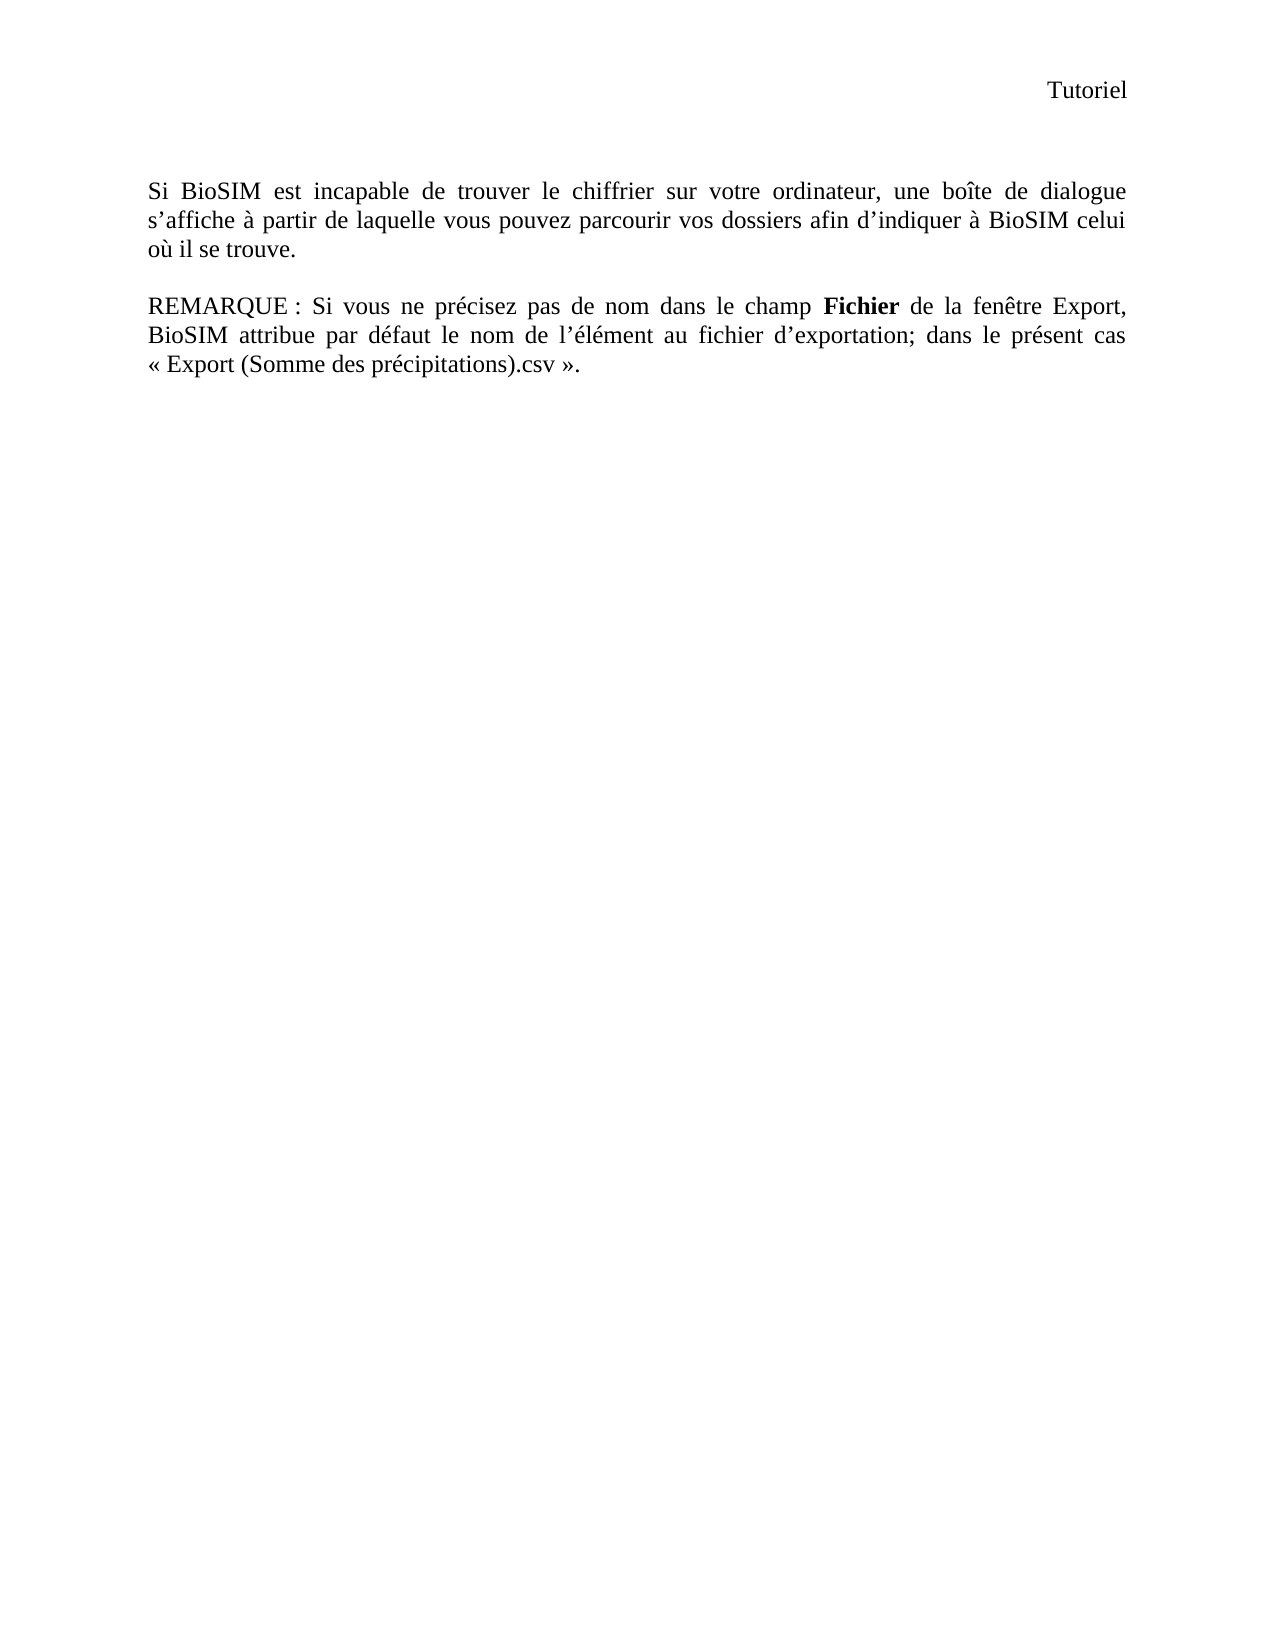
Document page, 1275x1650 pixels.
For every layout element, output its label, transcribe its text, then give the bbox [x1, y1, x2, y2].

text Si BioSIM est incapable de trouver le chiffrier sur votre ordinateur, une boîte de dialogue s’affiche à partir de laquelle vous pouvez parcourir vos dossiers afin d’indiquer à BioSIM celui où il se trouve. [148, 176, 1127, 263]
text REMARQUE : Si vous ne précisez pas de nom dans le champ Fichier de la fenêtre Export, BioSIM attribue par défaut le nom de l’élément au fichier d’exportation; dans le présent cas « Export (Somme des précipitations).csv ». [148, 291, 1127, 378]
